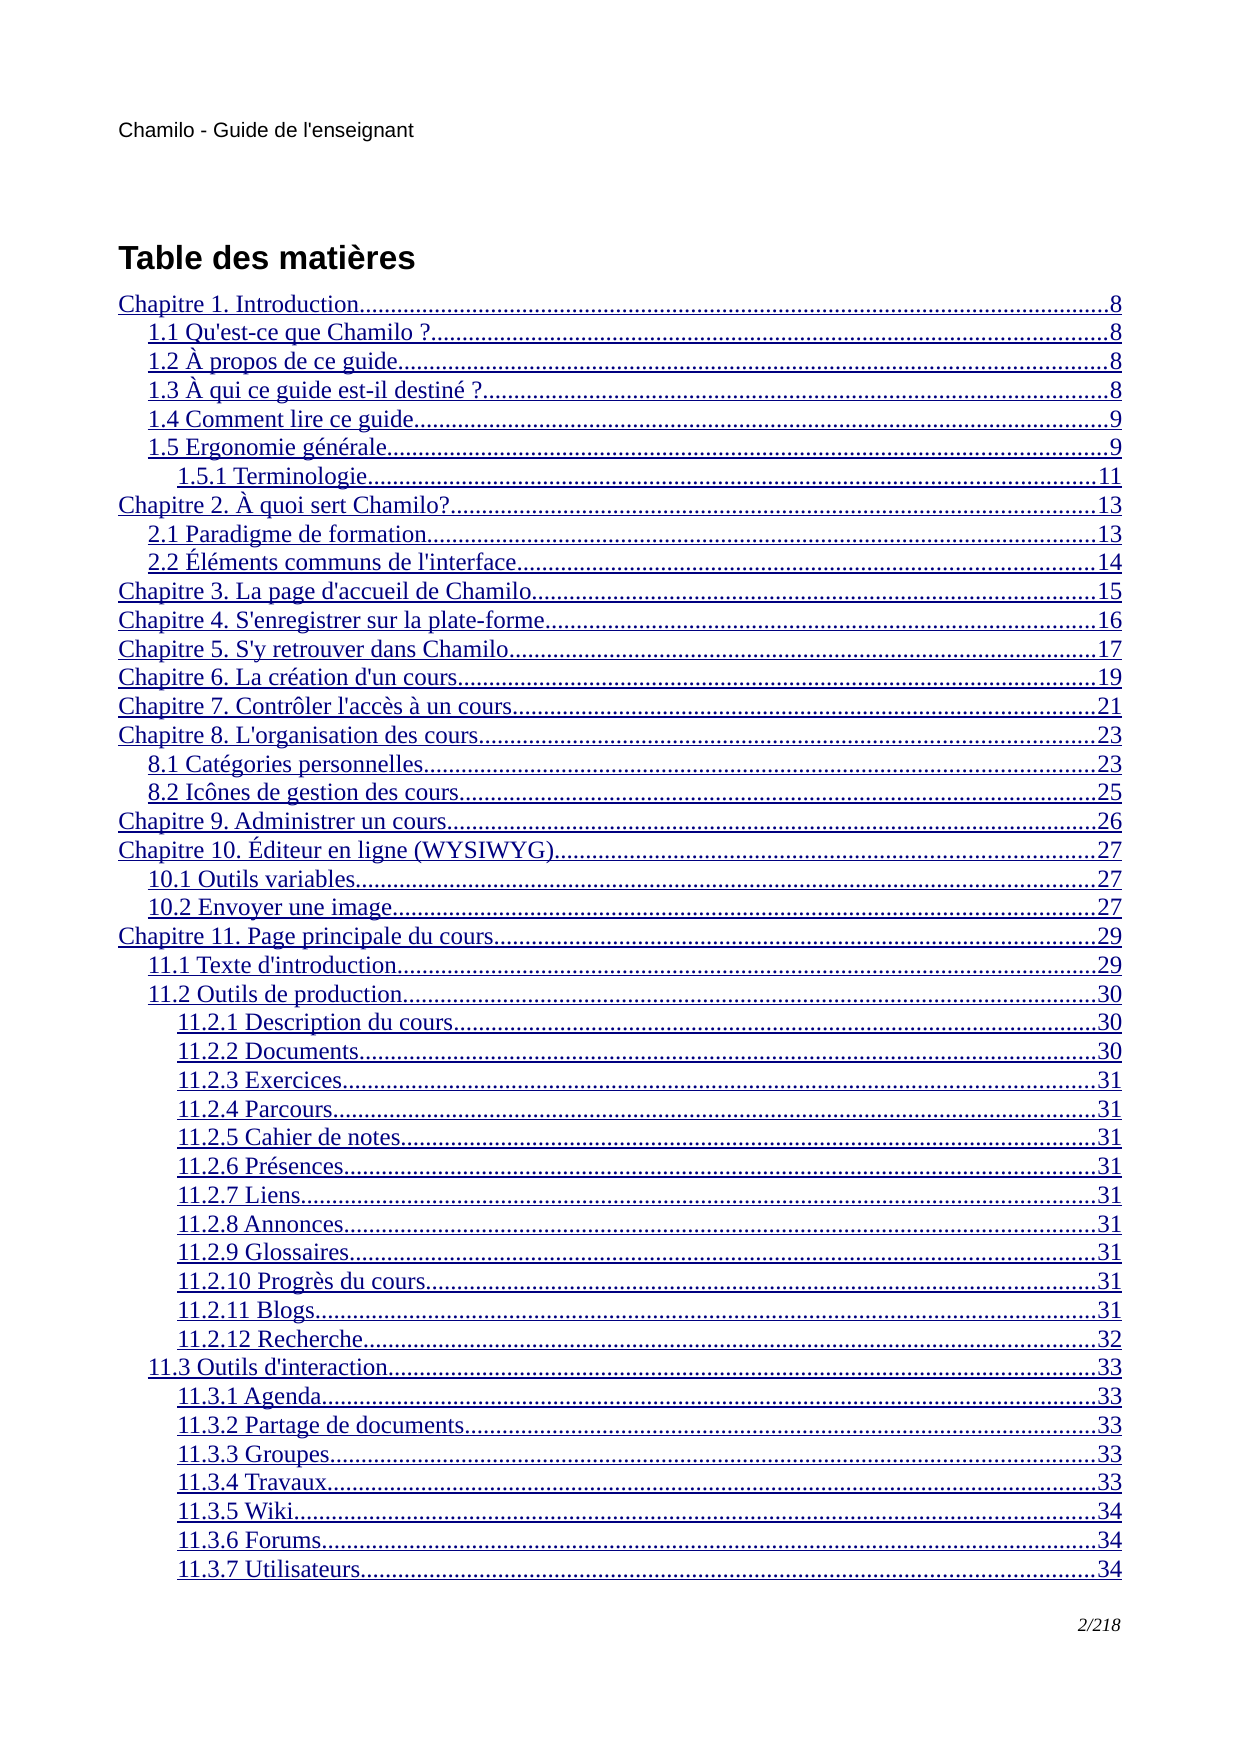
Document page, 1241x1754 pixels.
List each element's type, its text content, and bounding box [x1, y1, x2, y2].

text 11.3.2 Partage de documents 33 [177, 1410, 1122, 1435]
text 8.2 Icônes de gestion des cours 25 [148, 777, 1122, 802]
text 11.3.1 Agenda 33 [177, 1381, 1122, 1406]
text 11.3.4 Travaux 33 [177, 1467, 1122, 1492]
text Chapitre 5. S'y retrouver dans Chamilo 17 [118, 634, 1122, 659]
text 1.3 À qui ce guide est-il destiné ? 8 [148, 375, 1122, 400]
text 11.2.7 Liens 31 [177, 1180, 1122, 1205]
text 1.2 À propos de ce guide 8 [148, 346, 1122, 371]
text 11.2.2 Documents 30 [177, 1036, 1122, 1061]
text 1.5.1 Terminologie 11 [177, 461, 1122, 486]
text Chapitre 1. Introduction 8 [118, 289, 1122, 314]
text 11.2.1 Description du cours 30 [177, 1007, 1122, 1032]
text 11.2 Outils de production 30 [148, 979, 1122, 1004]
text Chapitre 10. Éditeur en ligne (WYSIWYG) 27 [118, 835, 1122, 860]
text Chapitre 6. La création d'un cours 19 [118, 662, 1122, 687]
text 11.3.3 Groupes 33 [177, 1439, 1122, 1464]
text 11.3.6 Forums 34 [177, 1525, 1122, 1550]
text Chapitre 7. Contrôler l'accès à un cours 21 [118, 691, 1122, 716]
text Chapitre 11. Page principale du cours 29 [118, 921, 1122, 946]
text 11.3.7 Utilisateurs 34 [177, 1554, 1122, 1579]
text 11.1 Texte d'introduction 29 [148, 950, 1122, 975]
text 11.2.11 Blogs 31 [177, 1295, 1122, 1320]
text 2.2 Éléments communs de l'interface 14 [148, 547, 1122, 572]
text 8.1 Catégories personnelles 23 [148, 749, 1122, 774]
text 11.3 Outils d'interaction 33 [148, 1352, 1122, 1377]
text Chapitre 2. À quoi sert Chamilo? 13 [118, 490, 1122, 515]
text 11.2.12 Recherche 32 [177, 1324, 1122, 1349]
text 1.1 Qu'est-ce que Chamilo ? 8 [148, 317, 1122, 342]
text 11.2.3 Exercices 31 [177, 1065, 1122, 1090]
text 11.2.6 Présences 31 [177, 1151, 1122, 1176]
text 10.1 Outils variables 27 [148, 864, 1122, 889]
text 11.2.9 Glossaires 31 [177, 1237, 1122, 1262]
subtitle Table des matières [118, 238, 1122, 276]
text 1.4 Comment lire ce guide 9 [148, 404, 1122, 429]
text 11.2.8 Annonces 31 [177, 1209, 1122, 1234]
text Chapitre 4. S'enregistrer sur la plate-forme 16 [118, 605, 1122, 630]
text Chapitre 9. Administrer un cours 26 [118, 806, 1122, 831]
text 1.5 Ergonomie générale 9 [148, 432, 1122, 457]
text 11.2.10 Progrès du cours 31 [177, 1266, 1122, 1291]
text 2.1 Paradigme de formation 13 [148, 519, 1122, 544]
text 11.2.4 Parcours 31 [177, 1094, 1122, 1119]
text 11.2.5 Cahier de notes 31 [177, 1122, 1122, 1147]
text 10.2 Envoyer une image 27 [148, 892, 1122, 917]
text 11.3.5 Wiki 34 [177, 1496, 1122, 1521]
text Chapitre 8. L'organisation des cours 23 [118, 720, 1122, 745]
text Chapitre 3. La page d'accueil de Chamilo 15 [118, 576, 1122, 601]
